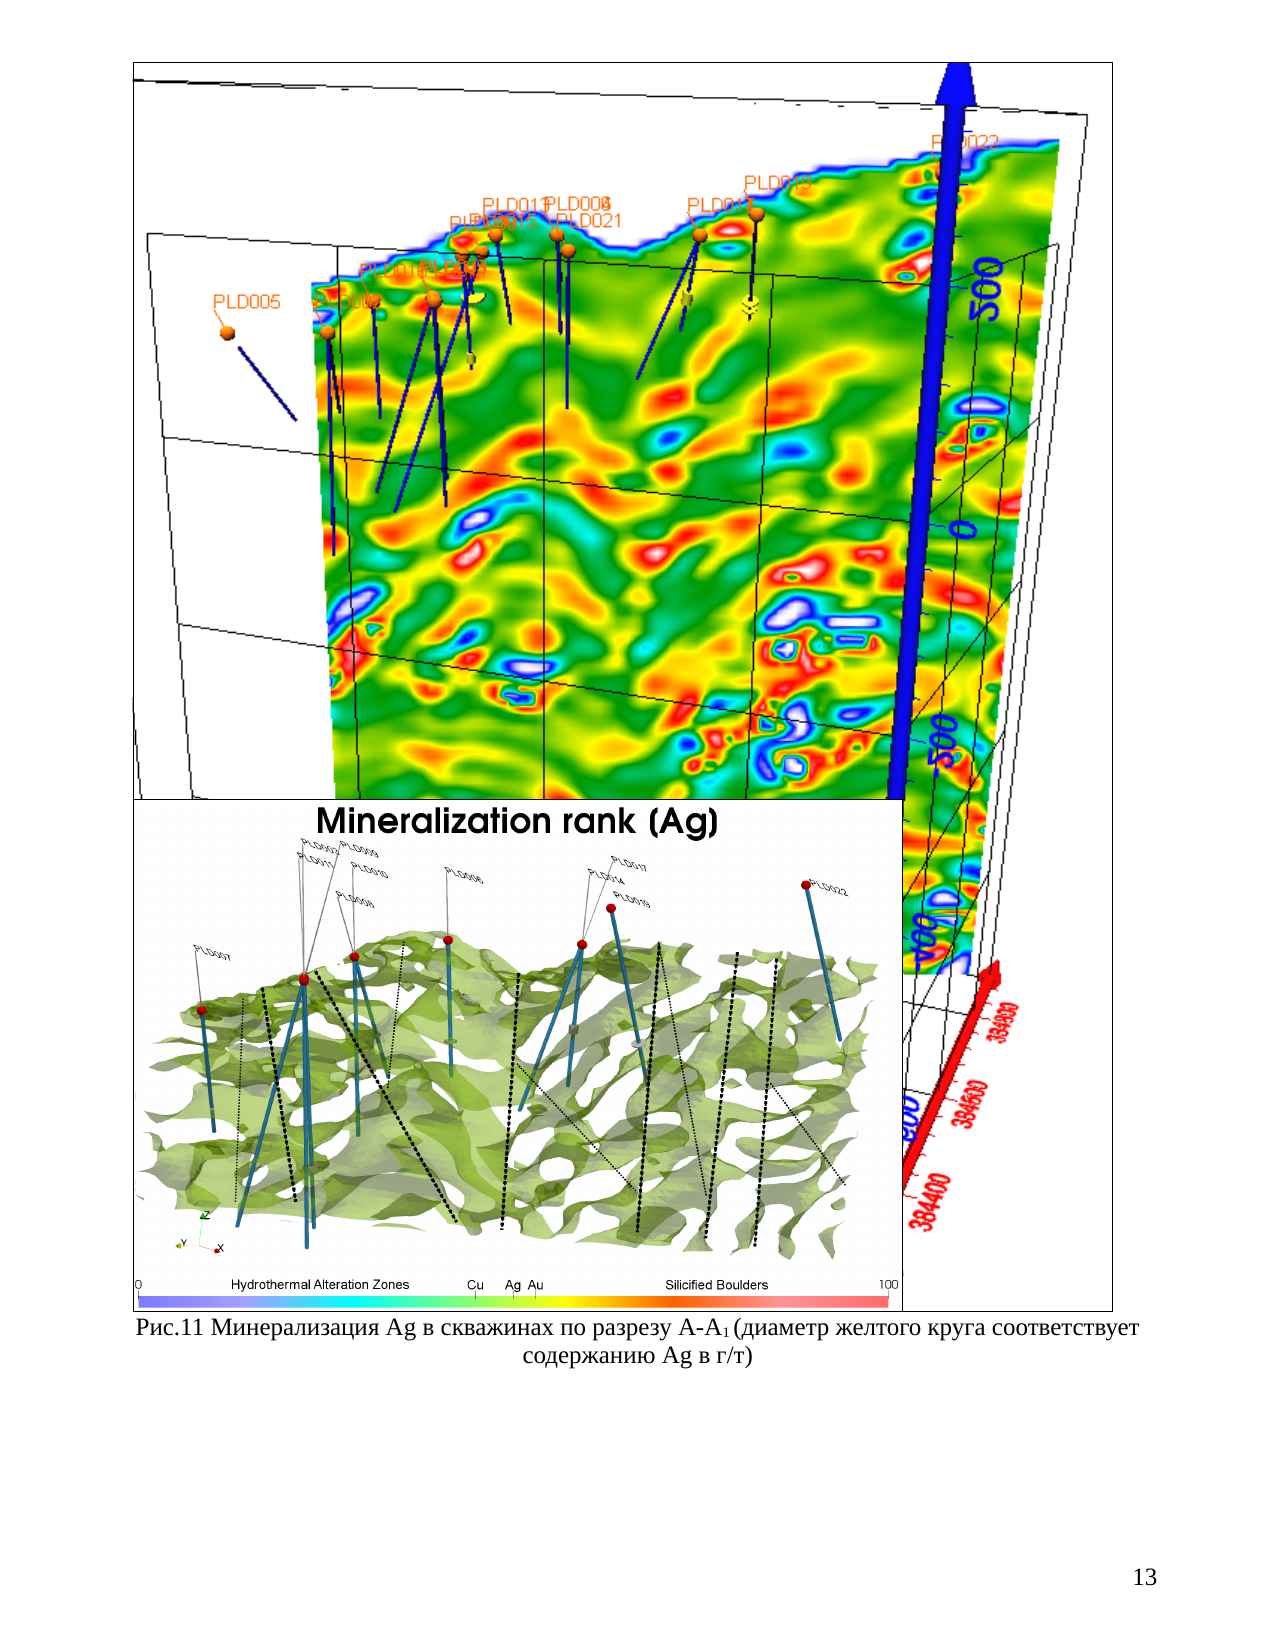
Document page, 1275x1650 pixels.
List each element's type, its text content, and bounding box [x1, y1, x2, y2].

picture [135, 802, 900, 1309]
picture [134, 63, 1112, 1311]
text Рис.11 Минерализация Ag в скважинах по разрезу А-А1 (диаметр желтого круга соответствует содержанию Ag в г/т) [118, 59, 1157, 1369]
